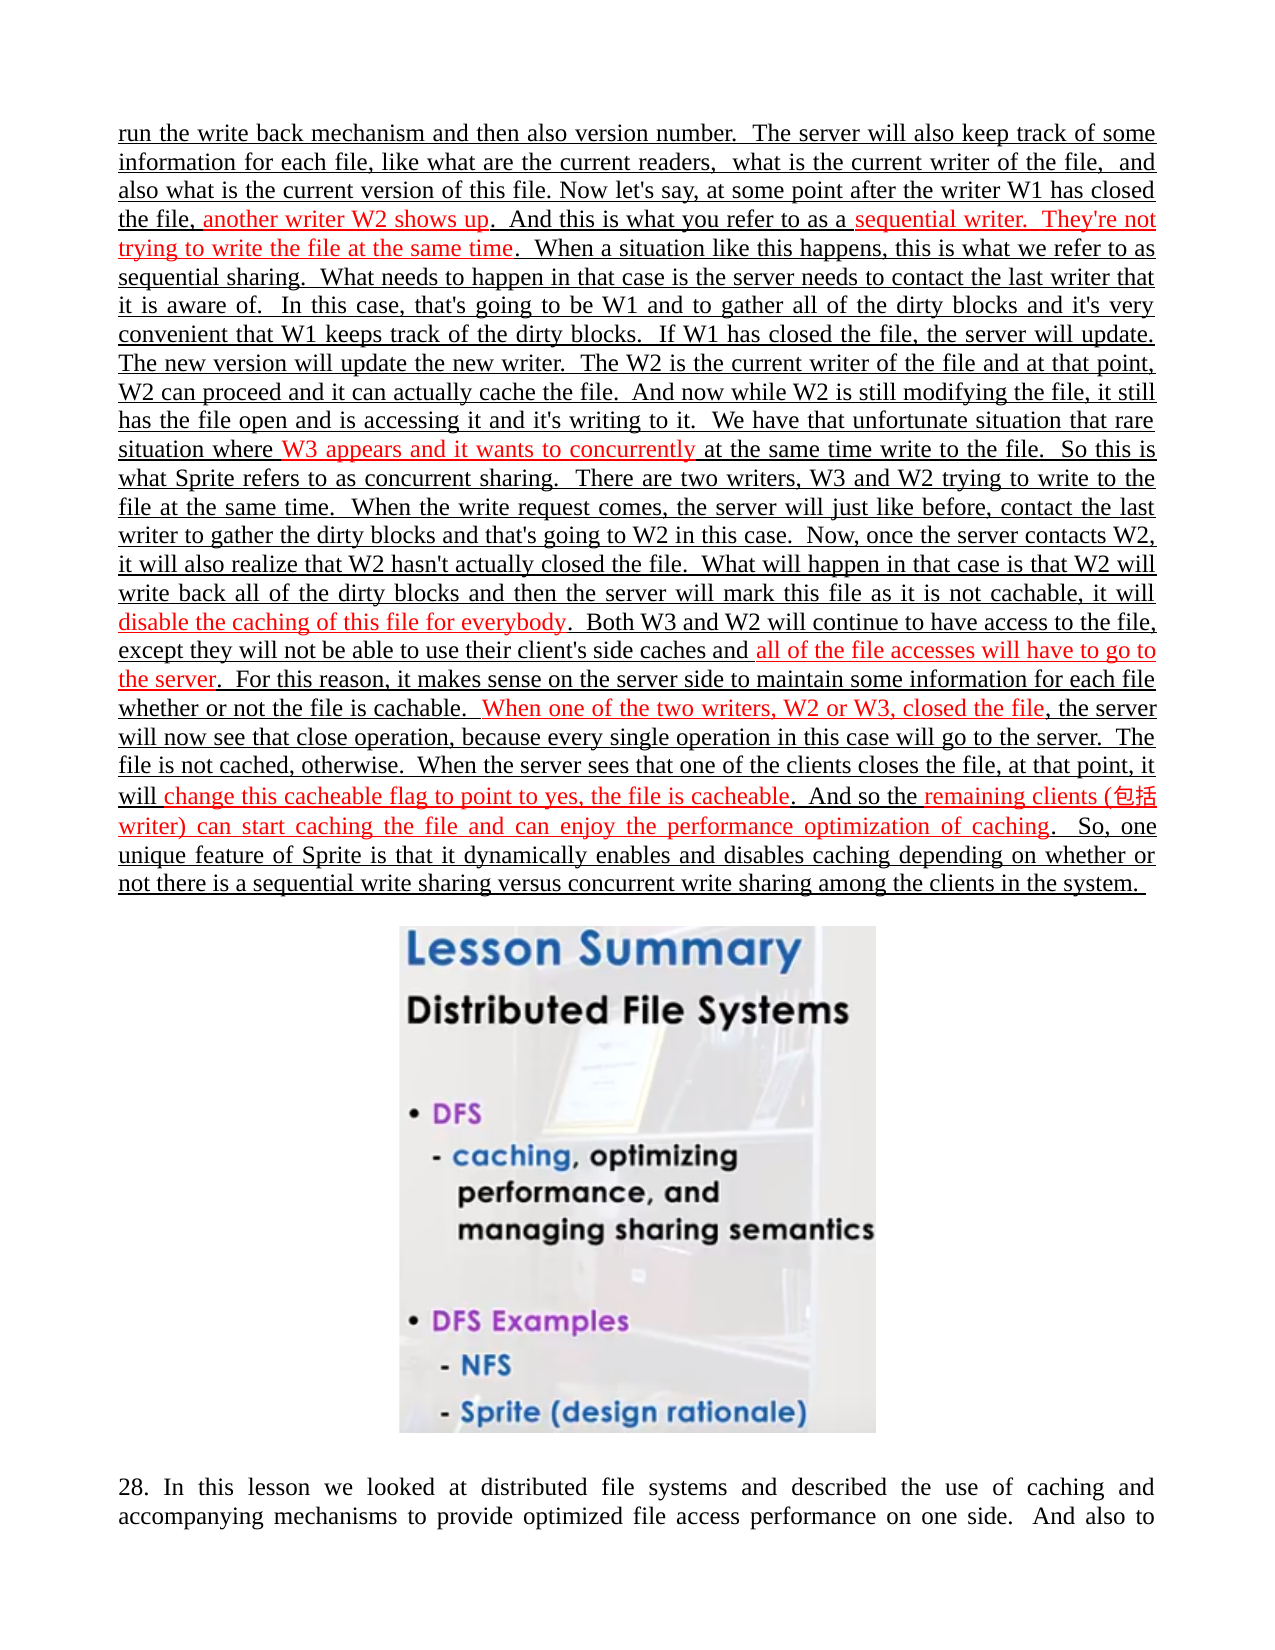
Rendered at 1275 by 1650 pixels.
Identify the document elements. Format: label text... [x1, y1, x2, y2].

text except they will not be able to use their client's side caches and all of the file accesses will have to go to the server. For this reason, it makes sense on the server side to maintain some information for each file whether or not the file is cachable. When one of the two writers, W2 or W3, closed the file, the server [118, 633, 1157, 718]
text unique feature of Sprite is that it dynamically enables and disables caching depending on whether or not there is a sequential write sharing versus concurrent write sharing among the clients in the system. [118, 837, 1157, 897]
picture [399, 926, 876, 1433]
text also what is the current version of this file. Now let's say, at some point after the writer W1 has closed the file, another writer W2 shows up. And this is what you refer to as a sequential writer. They're not trying to write the file at the same time. When a situation like this happens, this is what we refer to as sequential sharing. What needs to happen in that case is the server needs to contact the last writer that it is aware of. In this case, that's going to be W1 and to gather all of the dirty blocks and it's very convenient that W1 keeps track of the dirty blocks. If W1 has closed the file, the server will update. The new version will update the new writer. The W2 is the current writer of the file and at that point, W2 can proceed and it can actually cache the file. And now while W2 is still modifying the file, it still [118, 173, 1157, 402]
text what Sprite refers to as concurrent sharing. There are two writers, W3 and W2 trying to write to the file at the same time. When the write request comes, the server will just like before, contact the last writer to gather the dirty blocks and that's going to W2 in this case. Now, once the server contacts W2, [118, 461, 1157, 546]
text run the write back mechanism and then also version number. The server will also keep track of some [118, 118, 1157, 143]
text information for each file, like what are the current readers, what is the current writer of the file, and [118, 144, 1157, 172]
text 28. In this lesson we looked at distributed file systems and described the use of caching and accompanying mechanisms to provide optimized file access performance on one side. And also to [118, 1472, 1157, 1530]
text has the file open and is accessing it and it's writing to it. We have that unfortunate situation that rare situation where W3 appears and it wants to concurrently at the same time write to the file. So this is [118, 403, 1157, 459]
text will now see that close operation, because every single operation in this case will go to the server. The file is not cached, otherwise. When the server sees that one of the clients closes the file, at that point, it will change this cacheable flag to point to yes, the file is cacheable. And so the remaining clients (包括 [118, 719, 1157, 806]
text it will also realize that W2 hasn't actually closed the file. What will happen in that case is that W2 will [118, 547, 1157, 574]
text write back all of the dirty blocks and then the server will mark this file as it is not cachable, it will disable the caching of this file for everybody. Both W3 and W2 will continue to have access to the file, [118, 576, 1157, 632]
text writer) can start caching the file and can enjoy the performance optimization of caching. So, one [118, 808, 1157, 836]
